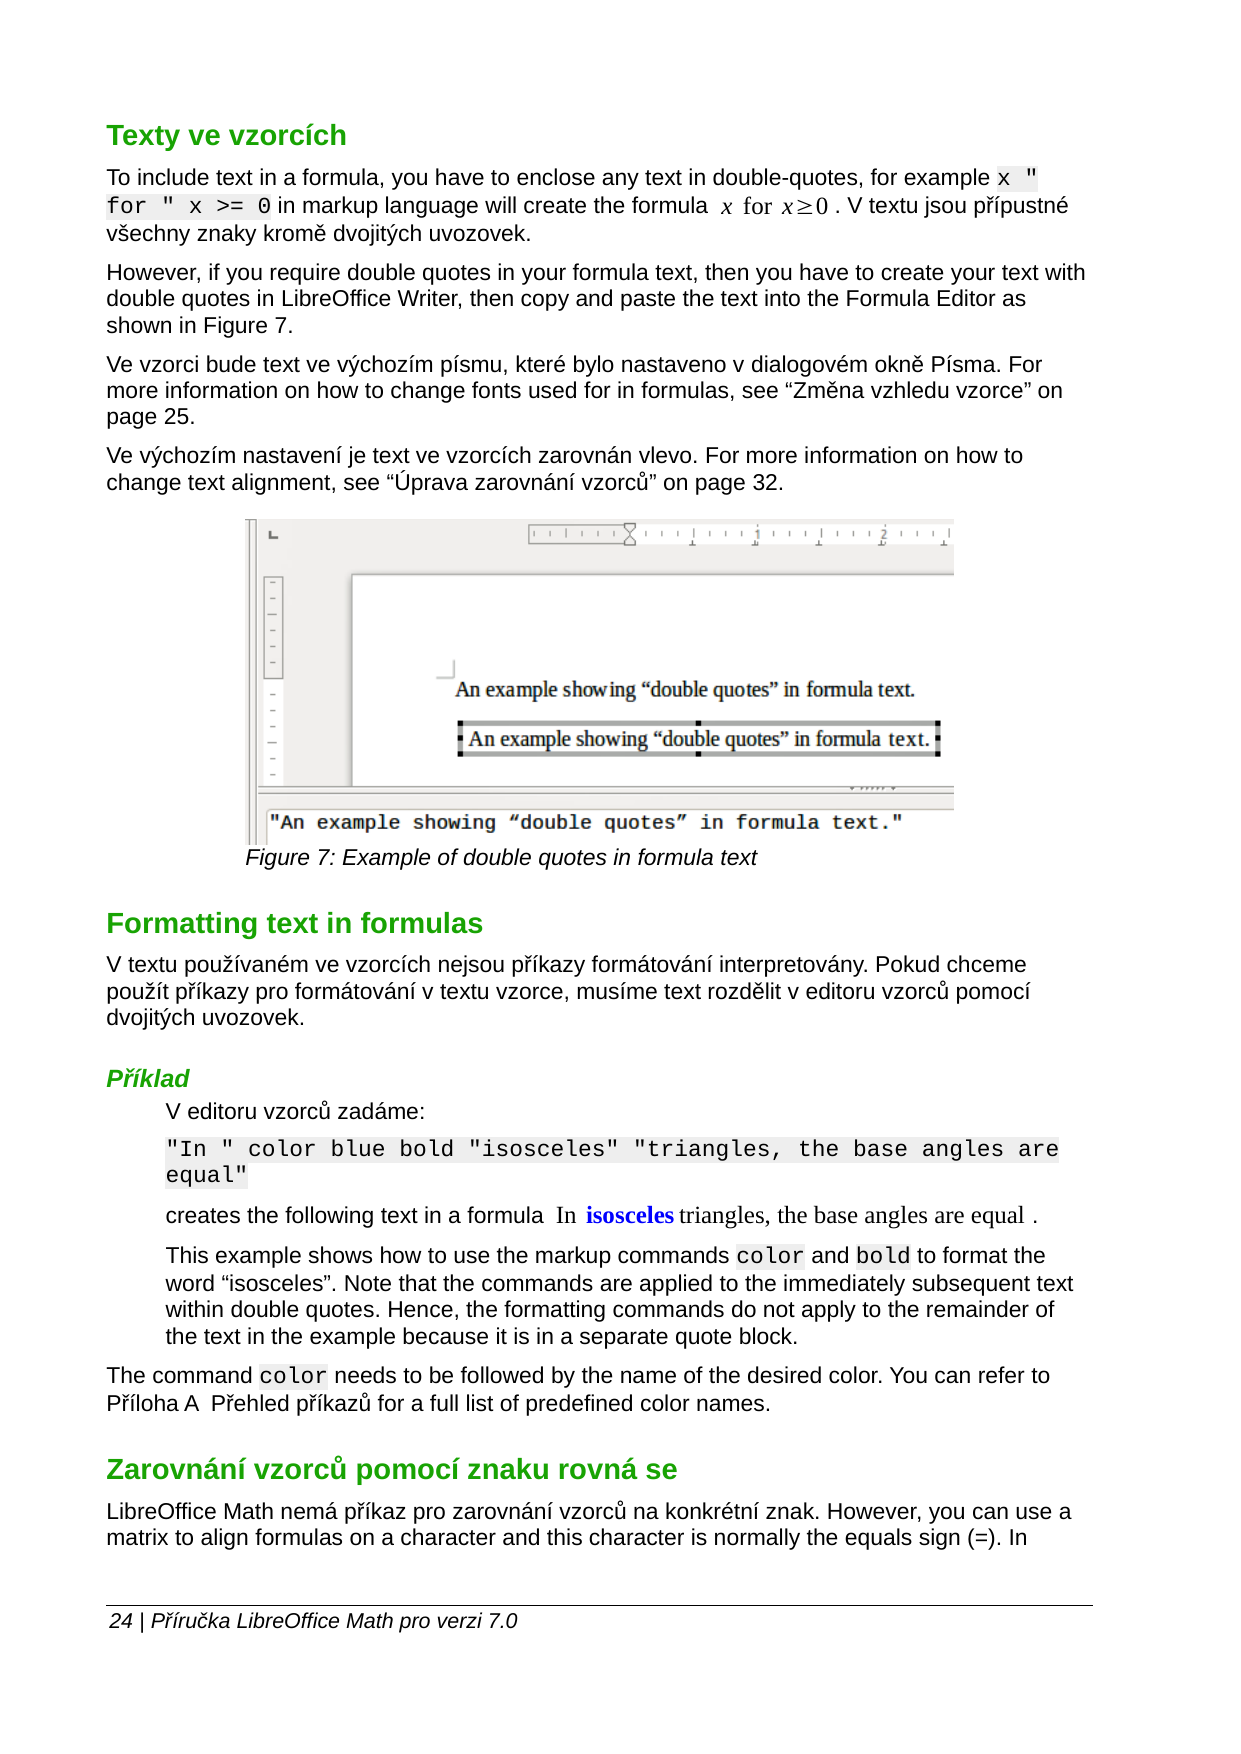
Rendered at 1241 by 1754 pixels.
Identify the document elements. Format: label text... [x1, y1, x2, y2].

subtitle Příklad [106, 1064, 1093, 1092]
text The command color needs to be followed by the name of the desired color. You can refer to Appendix A Commands Reference for a full list of predefined color names. [106, 1362, 1093, 1416]
text Ve vzorci bude text ve výchozím písmu, které bylo nastaveno v dialogovém okně Písma. For more information on how to change fonts used for in formulas, see “Changing formula appearance” on page 25. [106, 351, 1093, 429]
text creates the following text in a formula . [165, 1202, 1093, 1229]
text LibreOffice Math nemá příkaz pro zarovnání vzorců na konkrétní znak. However, you can use a matrix to align formulas on a character and this character is normally the equals sign (=). In [106, 1498, 1093, 1550]
subtitle Texty ve vzorcích [106, 118, 1093, 152]
picture [245, 519, 954, 845]
text However, if you require double quotes in your formula text, then you have to create your text with double quotes in LibreOffice Writer, then copy and paste the text into the Formula Editor as shown in Figure 7. [106, 259, 1093, 338]
subtitle Formatting text in formulas [106, 906, 1093, 940]
subtitle Zarovnání vzorců pomocí znaku rovná se [106, 1452, 1093, 1486]
text V editoru vzorců zadáme: [165, 1098, 1093, 1125]
text Figure 7: Example of double quotes in formula text [245, 845, 954, 871]
text Ve výchozím nastavení je text ve vzorcích zarovnán vlevo. For more information on how to change text alignment, see “Adjusting formula alignment” on page 32. [106, 442, 1093, 495]
text This example shows how to use the markup commands color and bold to format the word “isosceles”. Note that the commands are applied to the immediately subsequent text within double quotes. Hence, the formatting commands do not apply to the remainder of the text in the example because it is in a separate quote block. [165, 1242, 1093, 1349]
text To include text in a formula, you have to enclose any text in double-quotes, for example x " for " x >= 0 in markup language will create the formula . V textu jsou přípustné všechny znaky kromě dvojitých uvozovek. [106, 163, 1093, 246]
text "In " color blue bold "isosceles" "triangles, the base angles are equal" [248, 1137, 1093, 1189]
text V textu používaném ve vzorcích nejsou příkazy formátování interpretovány. Pokud chceme použít příkazy pro formátování v textu vzorce, musíme text rozdělit v editoru vzorců pomocí dvojitých uvozovek. [106, 951, 1093, 1031]
